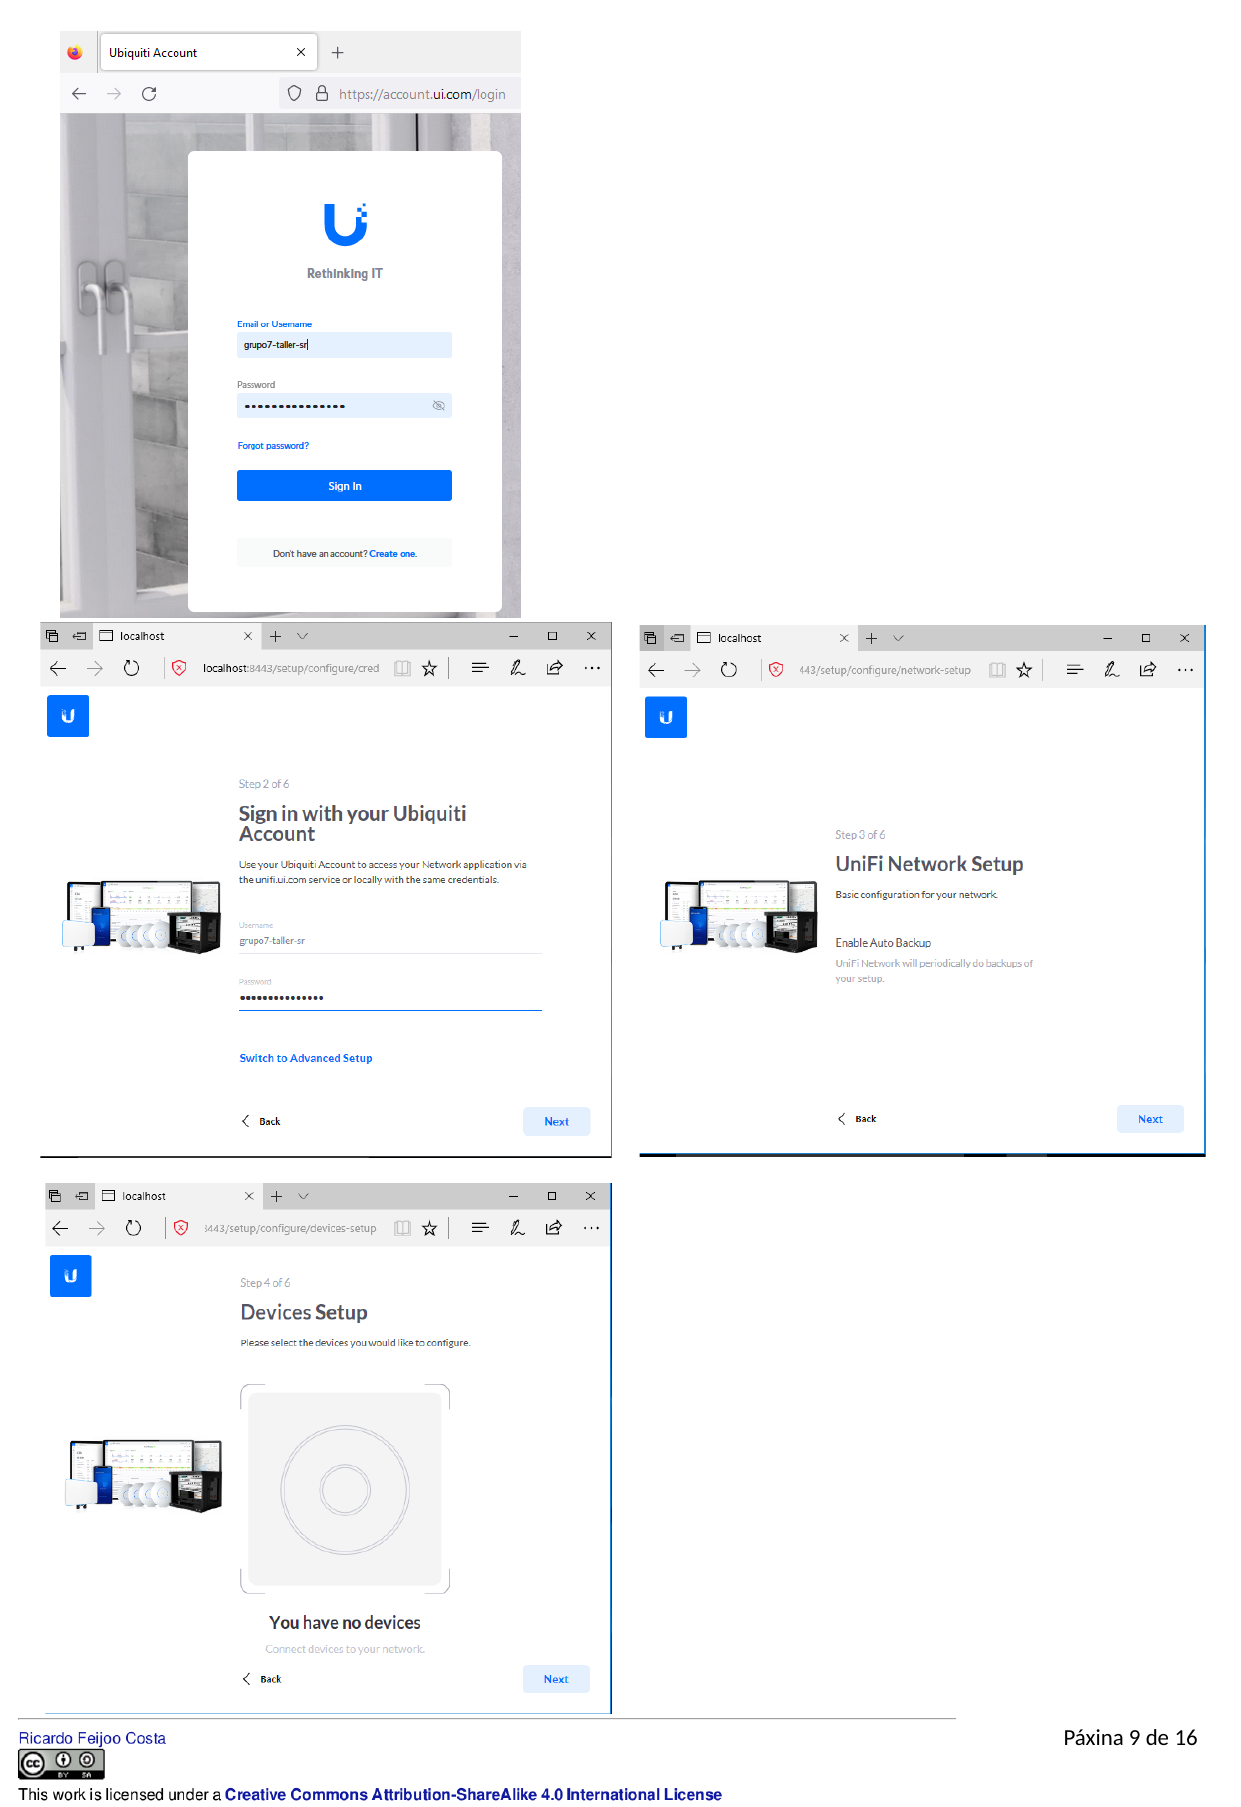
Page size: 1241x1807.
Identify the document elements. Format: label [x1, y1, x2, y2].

picture [639, 625, 1206, 1157]
picture [8, 1183, 957, 1805]
picture [60, 31, 521, 618]
picture [40, 622, 612, 1158]
